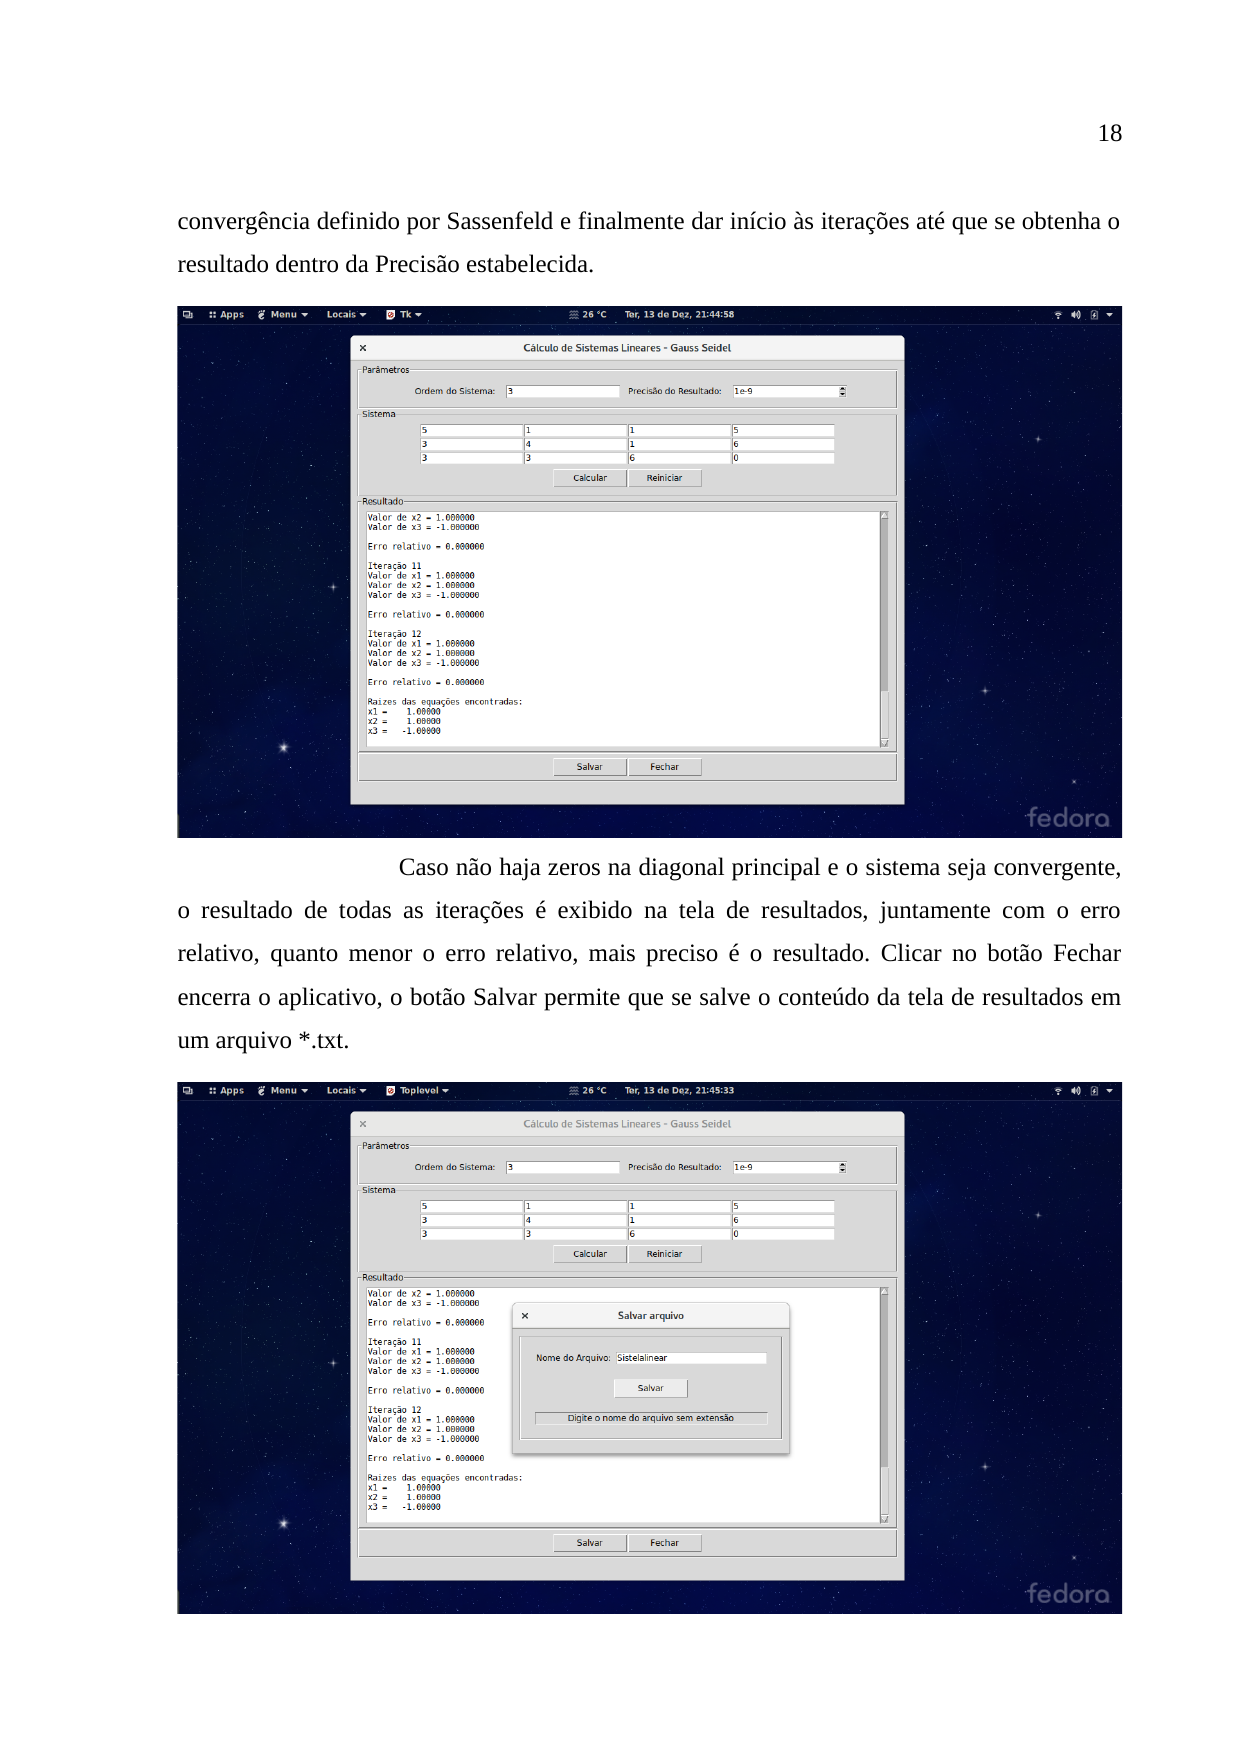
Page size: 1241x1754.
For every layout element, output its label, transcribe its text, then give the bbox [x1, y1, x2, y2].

picture [177, 1082, 1123, 1614]
picture [177, 306, 1123, 838]
text convergência definido por Sassenfeld e finalmente dar início às iterações até que se obtenha o resultado dentro da Precisão estabelecida. [177, 206, 1122, 278]
text Caso não haja zeros na diagonal principal e o sistema seja convergente, o resultado de todas as iterações é exibido na tela de resultados, juntamente com o erro relativo, quanto menor o erro relativo, mais preciso é o resultado. Clicar no botão Fechar encerra o aplicativo, o botão Salvar permite que se salve o conteúdo da tela de resultados em um arquivo *.txt. [177, 838, 1122, 1053]
